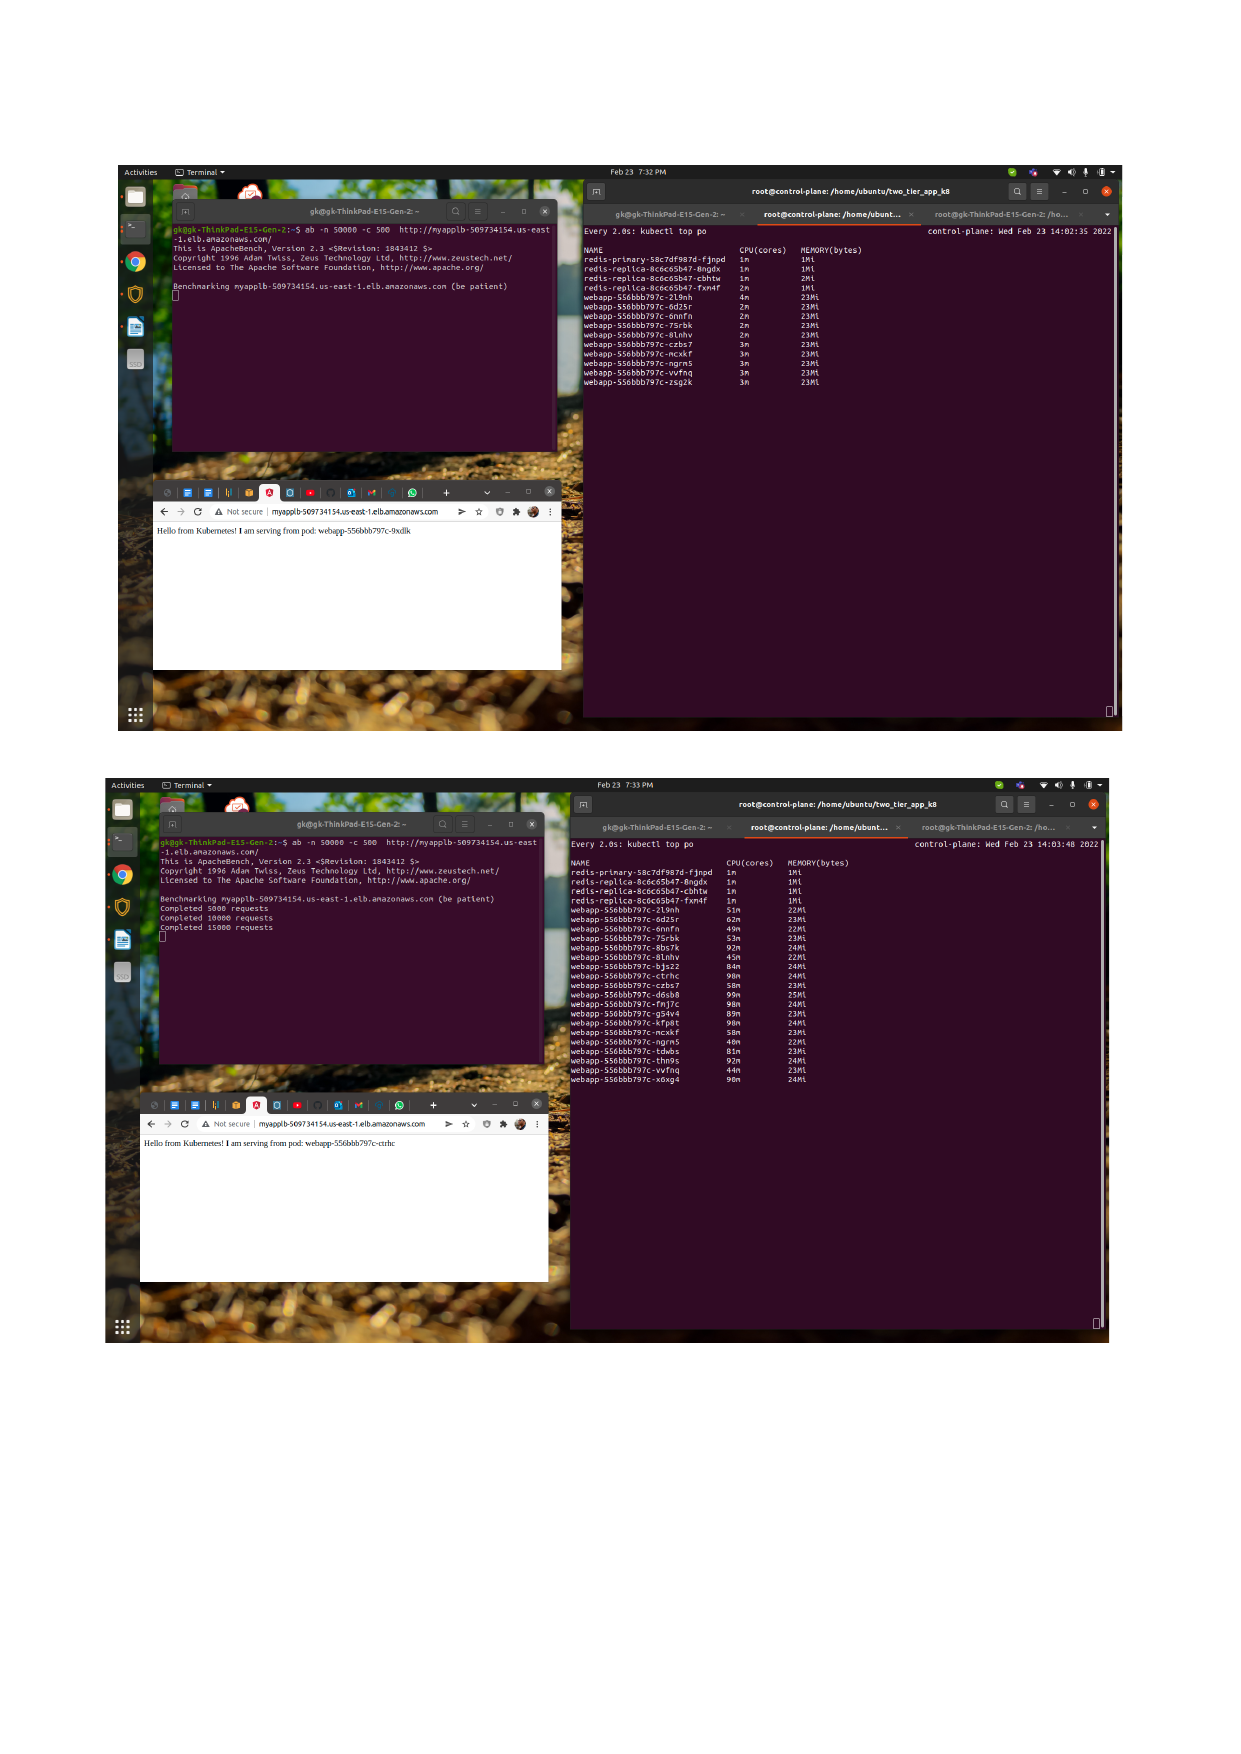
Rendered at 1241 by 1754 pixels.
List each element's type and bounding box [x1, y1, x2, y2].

picture [118, 165, 1123, 731]
picture [105, 778, 1110, 1343]
